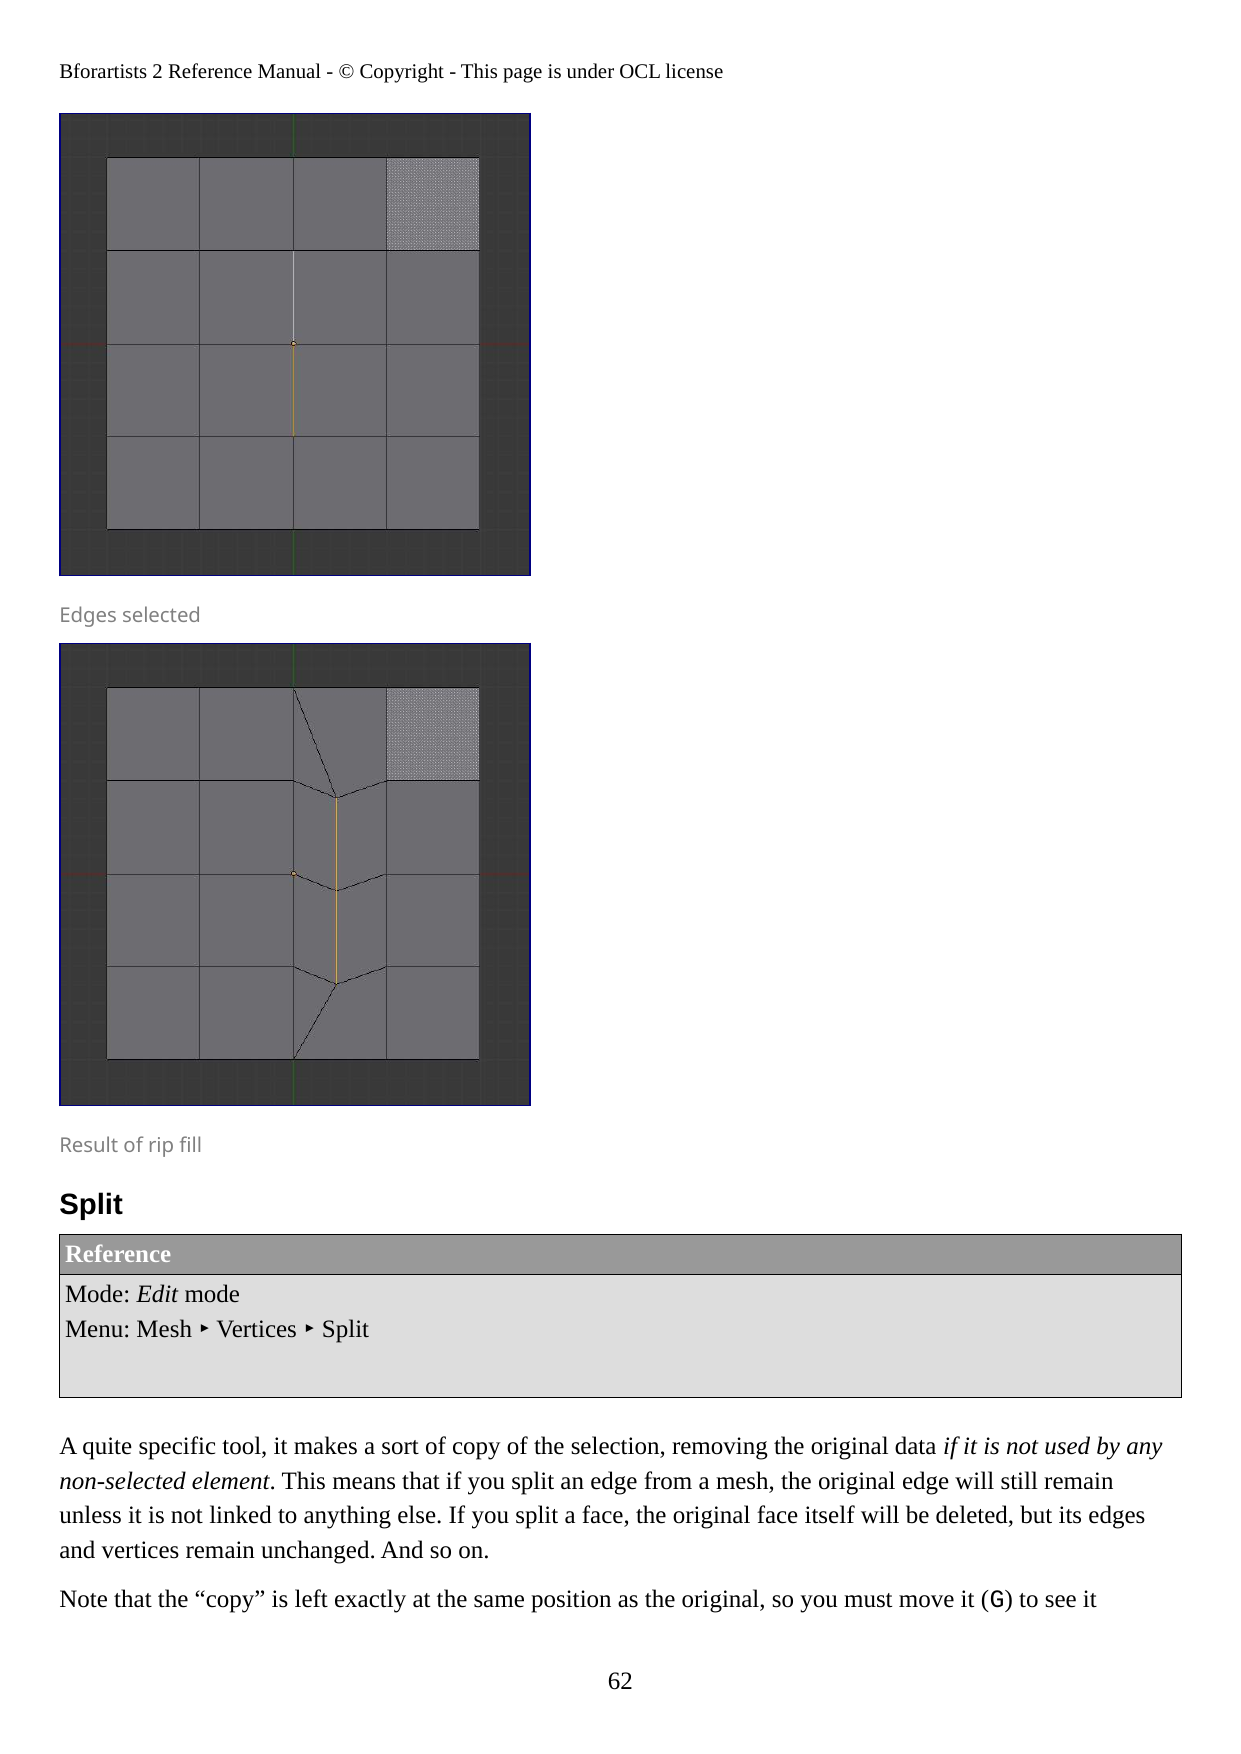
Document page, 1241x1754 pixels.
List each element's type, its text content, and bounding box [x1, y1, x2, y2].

table_cell Mode: Edit mode Menu: Mesh ‣ Vertices ‣ Split [60, 1275, 1181, 1397]
picture [61, 114, 529, 575]
subtitle Split [59, 1187, 1181, 1221]
text Note that the “copy” is left exactly at the same position as the original, so you must move it (G) to see it [59, 1584, 1181, 1615]
table_header Reference [60, 1235, 1181, 1274]
text Result of rip fill [59, 1127, 1181, 1158]
text Edges selected [59, 597, 1181, 628]
text A quite specific tool, it makes a sort of copy of the selection, removing the original data if it is not used by any non-selected element. This means that if you split an edge from a mesh, the original edge will still remain unless it is not linked to anything else. If you split a face, the original face itself will be deleted, but its edges and vertices remain unchanged. And so on. [59, 1431, 1181, 1563]
picture [61, 644, 529, 1105]
